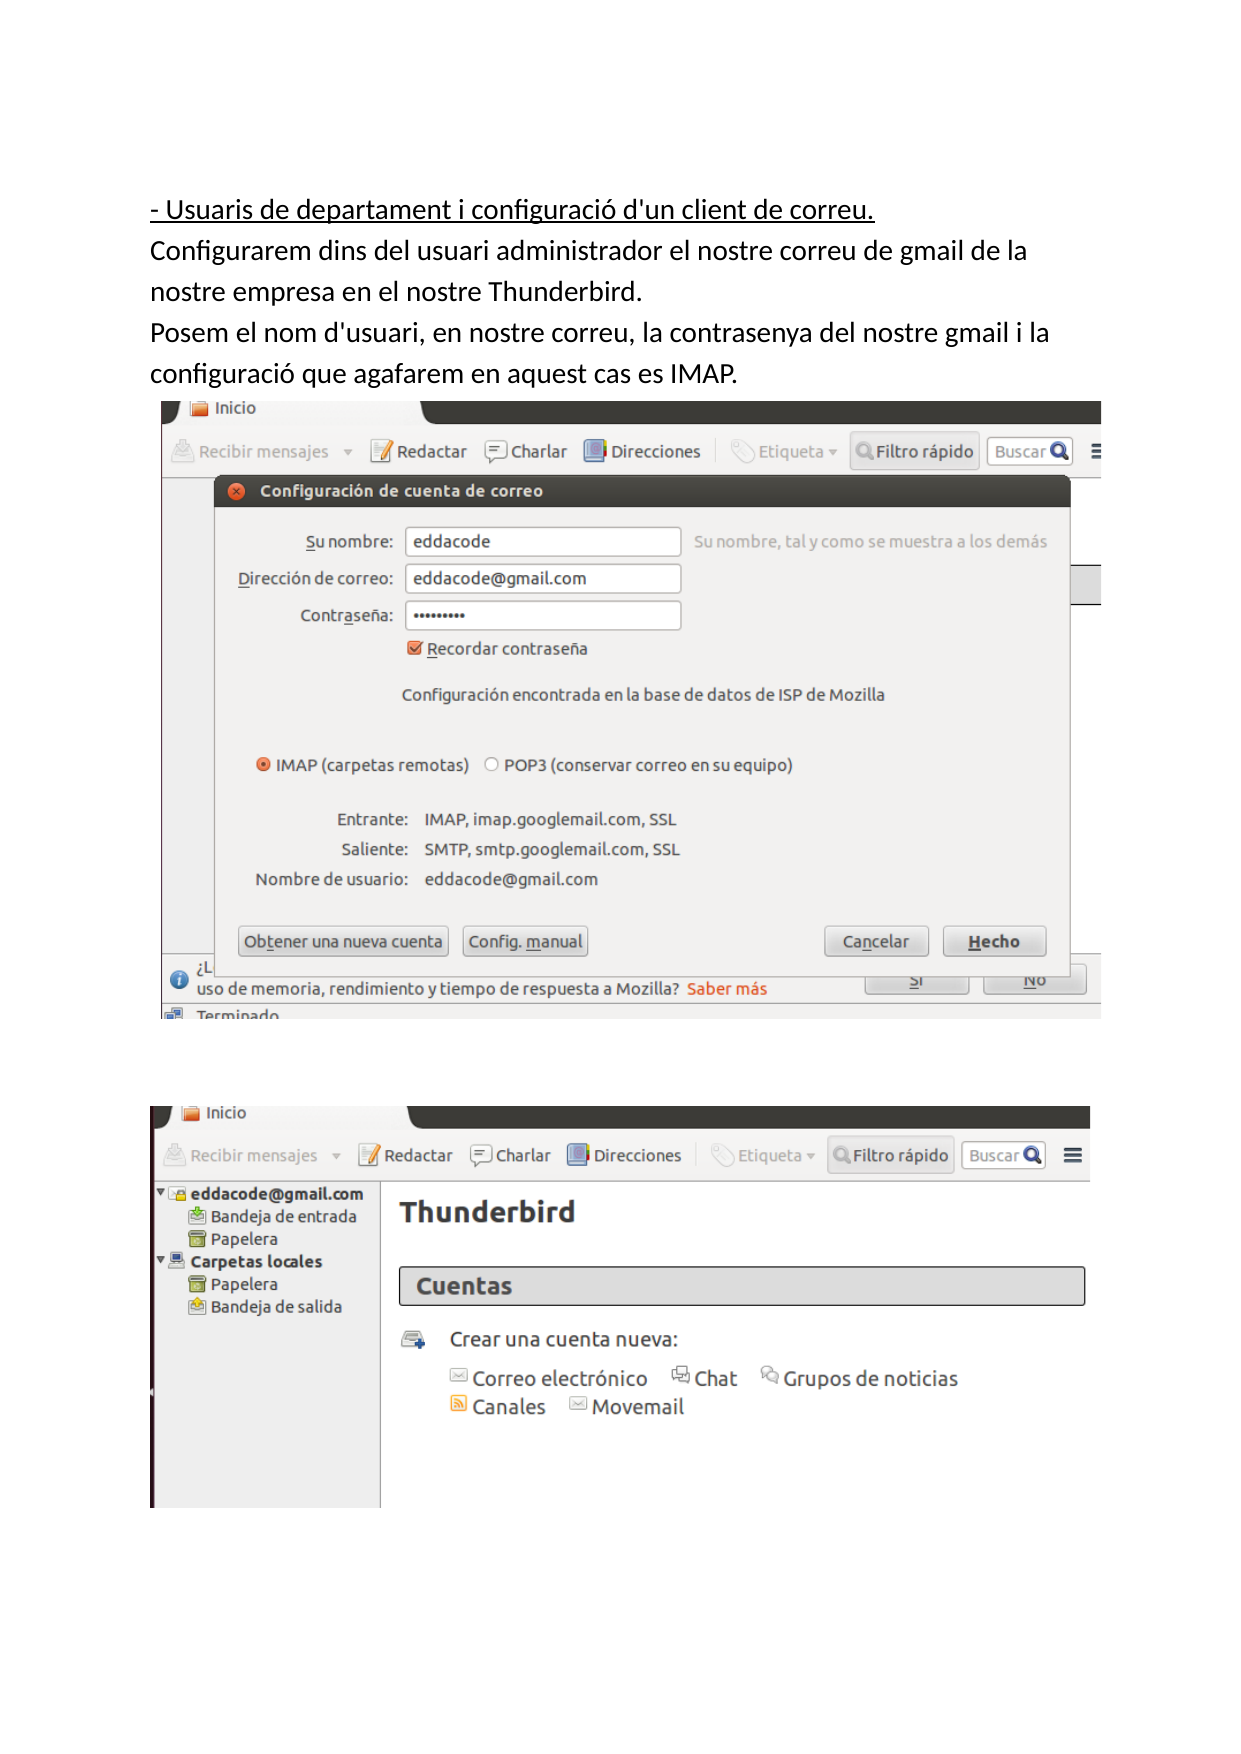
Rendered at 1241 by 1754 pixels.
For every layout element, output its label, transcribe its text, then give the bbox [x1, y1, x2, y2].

picture [161, 401, 1102, 1019]
picture [150, 1106, 1091, 1508]
list - Usuaris de departament i configuració d'un client de correu. [150, 191, 1090, 227]
list Posem el nom d'usuari, en nostre correu, la contrasenya del nostre gmail i la configuració que agafarem en aquest cas es IMAP. [150, 314, 1090, 390]
list Configurarem dins del usuari administrador el nostre correu de gmail de la nostre empresa en el nostre Thunderbird. [150, 232, 1090, 308]
